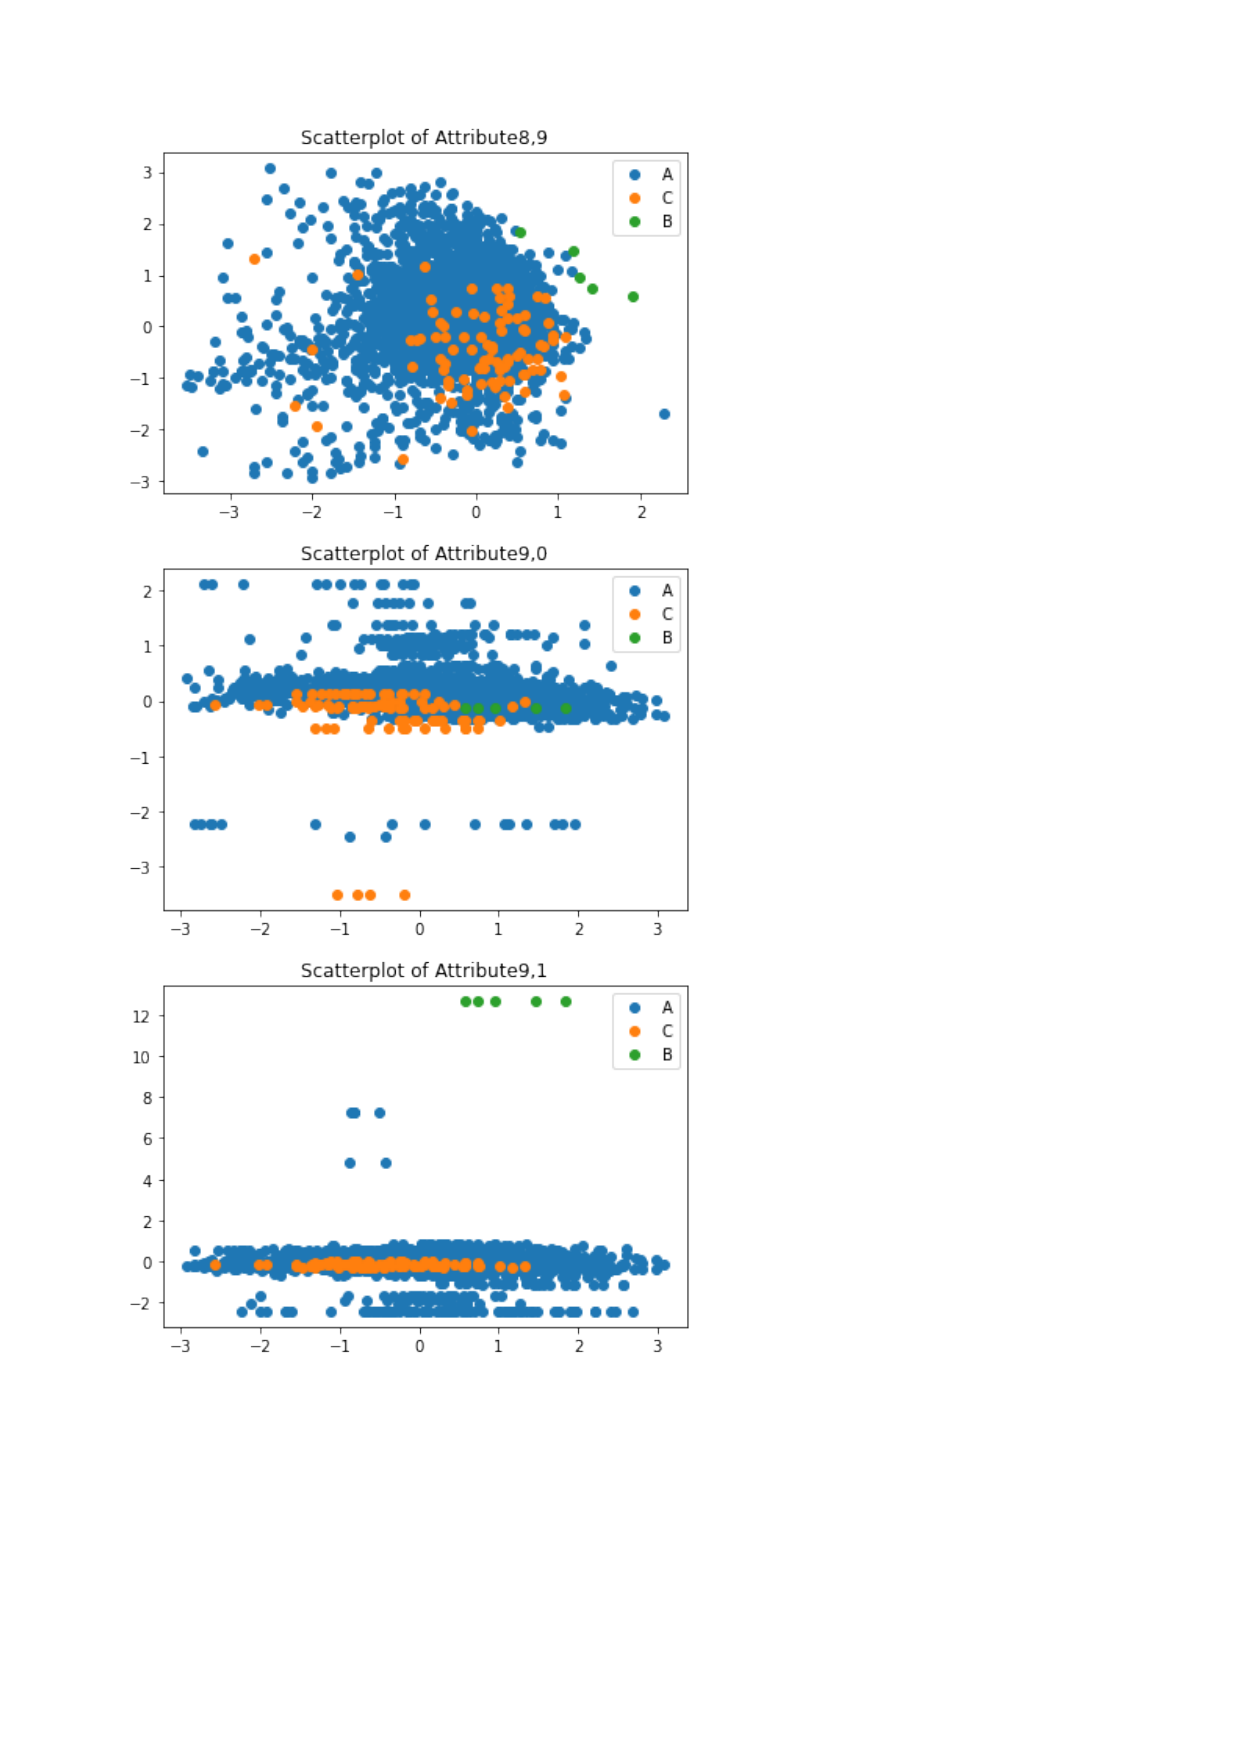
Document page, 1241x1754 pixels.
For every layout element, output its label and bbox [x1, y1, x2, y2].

picture [118, 118, 697, 531]
picture [118, 535, 697, 948]
picture [118, 951, 697, 1365]
